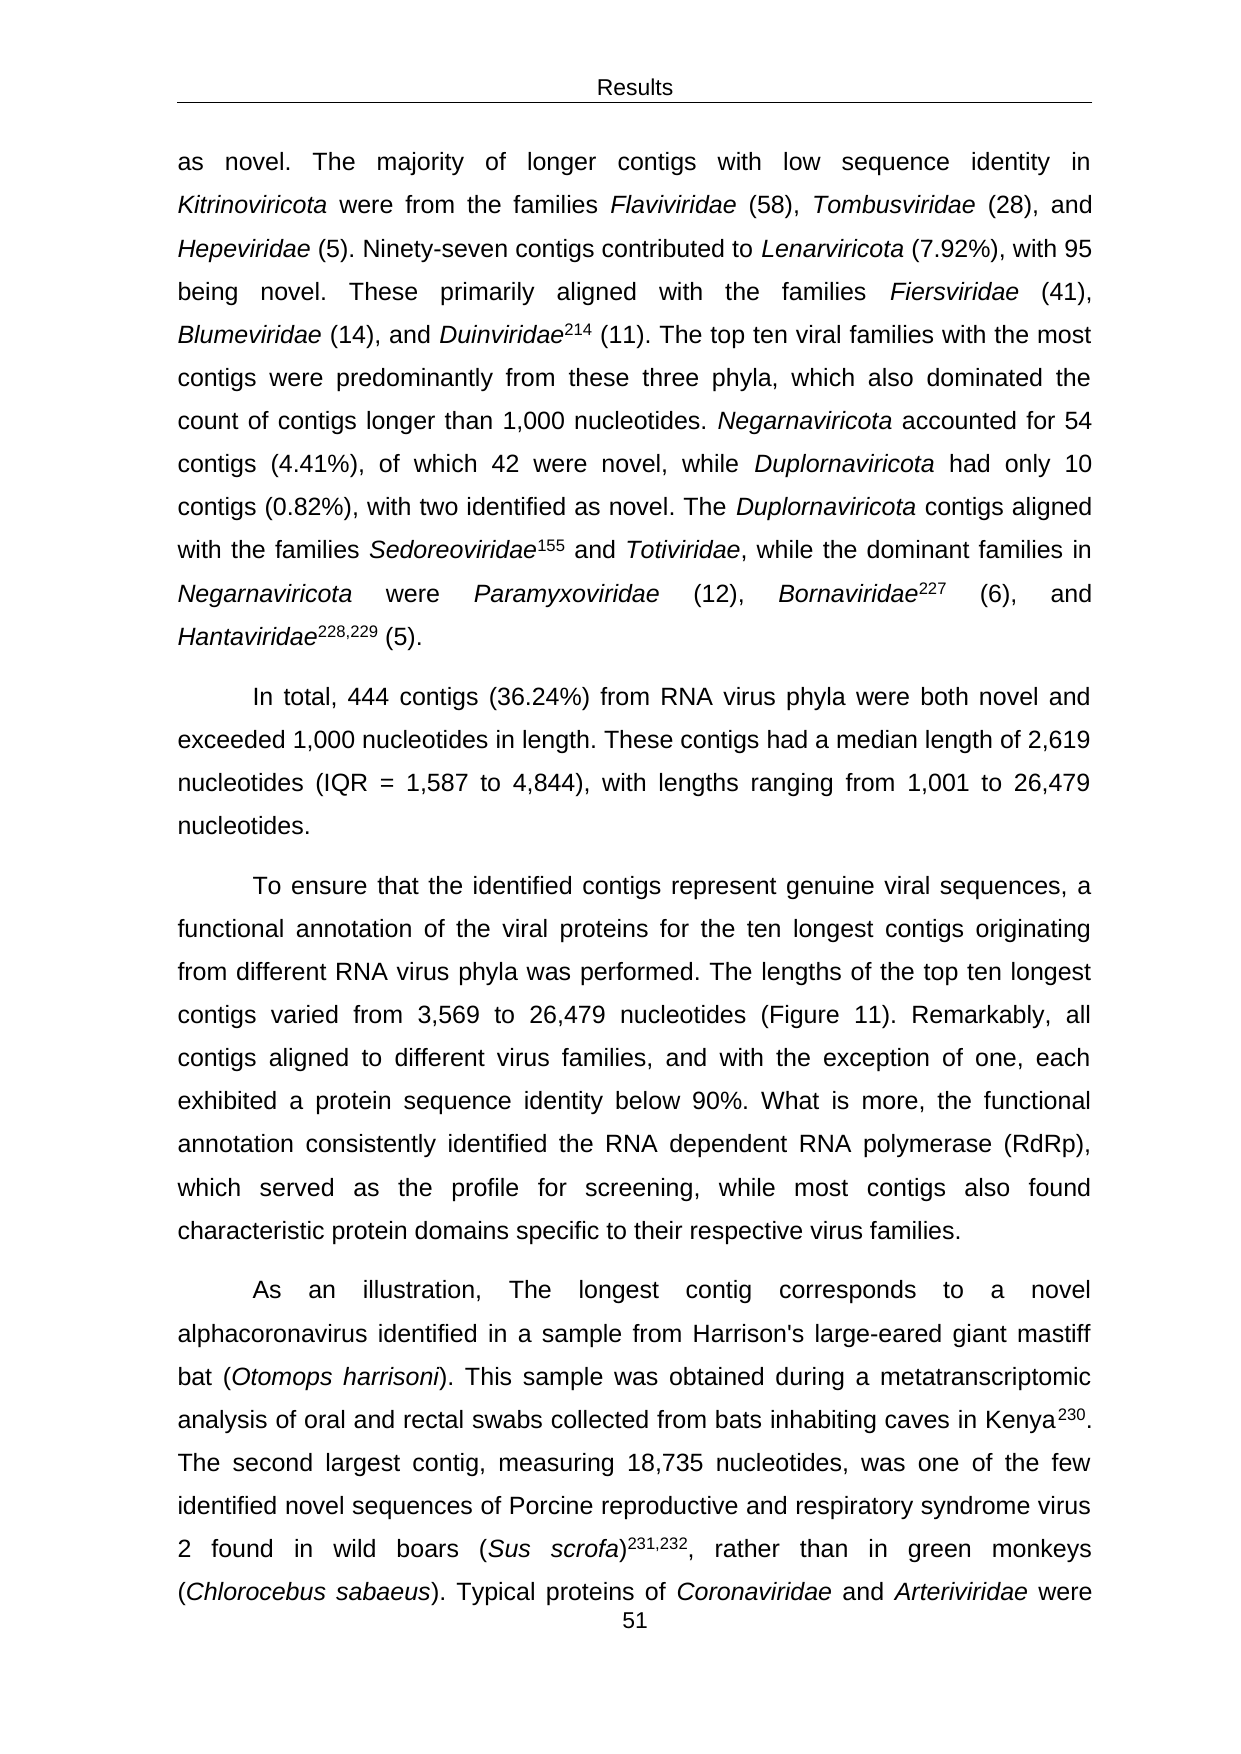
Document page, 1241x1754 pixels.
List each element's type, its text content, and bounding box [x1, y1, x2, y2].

text as novel. The majority of longer contigs with low sequence identity in Kitrinoviricota were from the families Flaviviridae (58), Tombusviridae (28), and Hepeviridae (5). Ninety-seven contigs contributed to Lenarviricota (7.92%), with 95 being novel. These primarily aligned with the families Fiersviridae (41), Blumeviridae (14), and Duinviridae214 (11). The top ten viral families with the most contigs were predominantly from these three phyla, which also dominated the count of contigs longer than 1,000 nucleotides. Negarnaviricota accounted for 54 contigs (4.41%), of which 42 were novel, while Duplornaviricota had only 10 contigs (0.82%), with two identified as novel. The Duplornaviricota contigs aligned with the families Sedoreoviridae155 and Totiviridae, while the dominant families in Negarnaviricota were Paramyxoviridae (12), Bornaviridae227 (6), and Hantaviridae228,229 (5). [177, 147, 1092, 651]
text In total, 444 contigs (36.24%) from RNA virus phyla were both novel and exceeded 1,000 nucleotides in length. These contigs had a median length of 2,619 nucleotides (IQR = 1,587 to 4,844), with lengths ranging from 1,001 to 26,479 nucleotides. [177, 682, 1092, 840]
text To ensure that the identified contigs represent genuine viral sequences, a functional annotation of the viral proteins for the ten longest contigs originating from different RNA virus phyla was performed. The lengths of the top ten longest contigs varied from 3,569 to 26,479 nucleotides (Figure 11). Remarkably, all contigs aligned to different virus families, and with the exception of one, each exhibited a protein sequence identity below 90%. What is more, the functional annotation consistently identified the RNA dependent RNA polymerase (RdRp), which served as the profile for screening, while most contigs also found characteristic protein domains specific to their respective virus families. [177, 871, 1092, 1244]
text As an illustration, The longest contig corresponds to a novel alphacoronavirus identified in a sample from Harrison's large-eared giant mastiff bat (Otomops harrisoni). This sample was obtained during a metatranscriptomic analysis of oral and rectal swabs collected from bats inhabiting caves in Kenya230. The second largest contig, measuring 18,735 nucleotides, was one of the few identified novel sequences of Porcine reproductive and respiratory syndrome virus 2 found in wild boars (Sus scrofa)231,232, rather than in green monkeys (Chlorocebus sabaeus). Typical proteins of Coronaviridae and Arteriviridae were [177, 1276, 1092, 1606]
